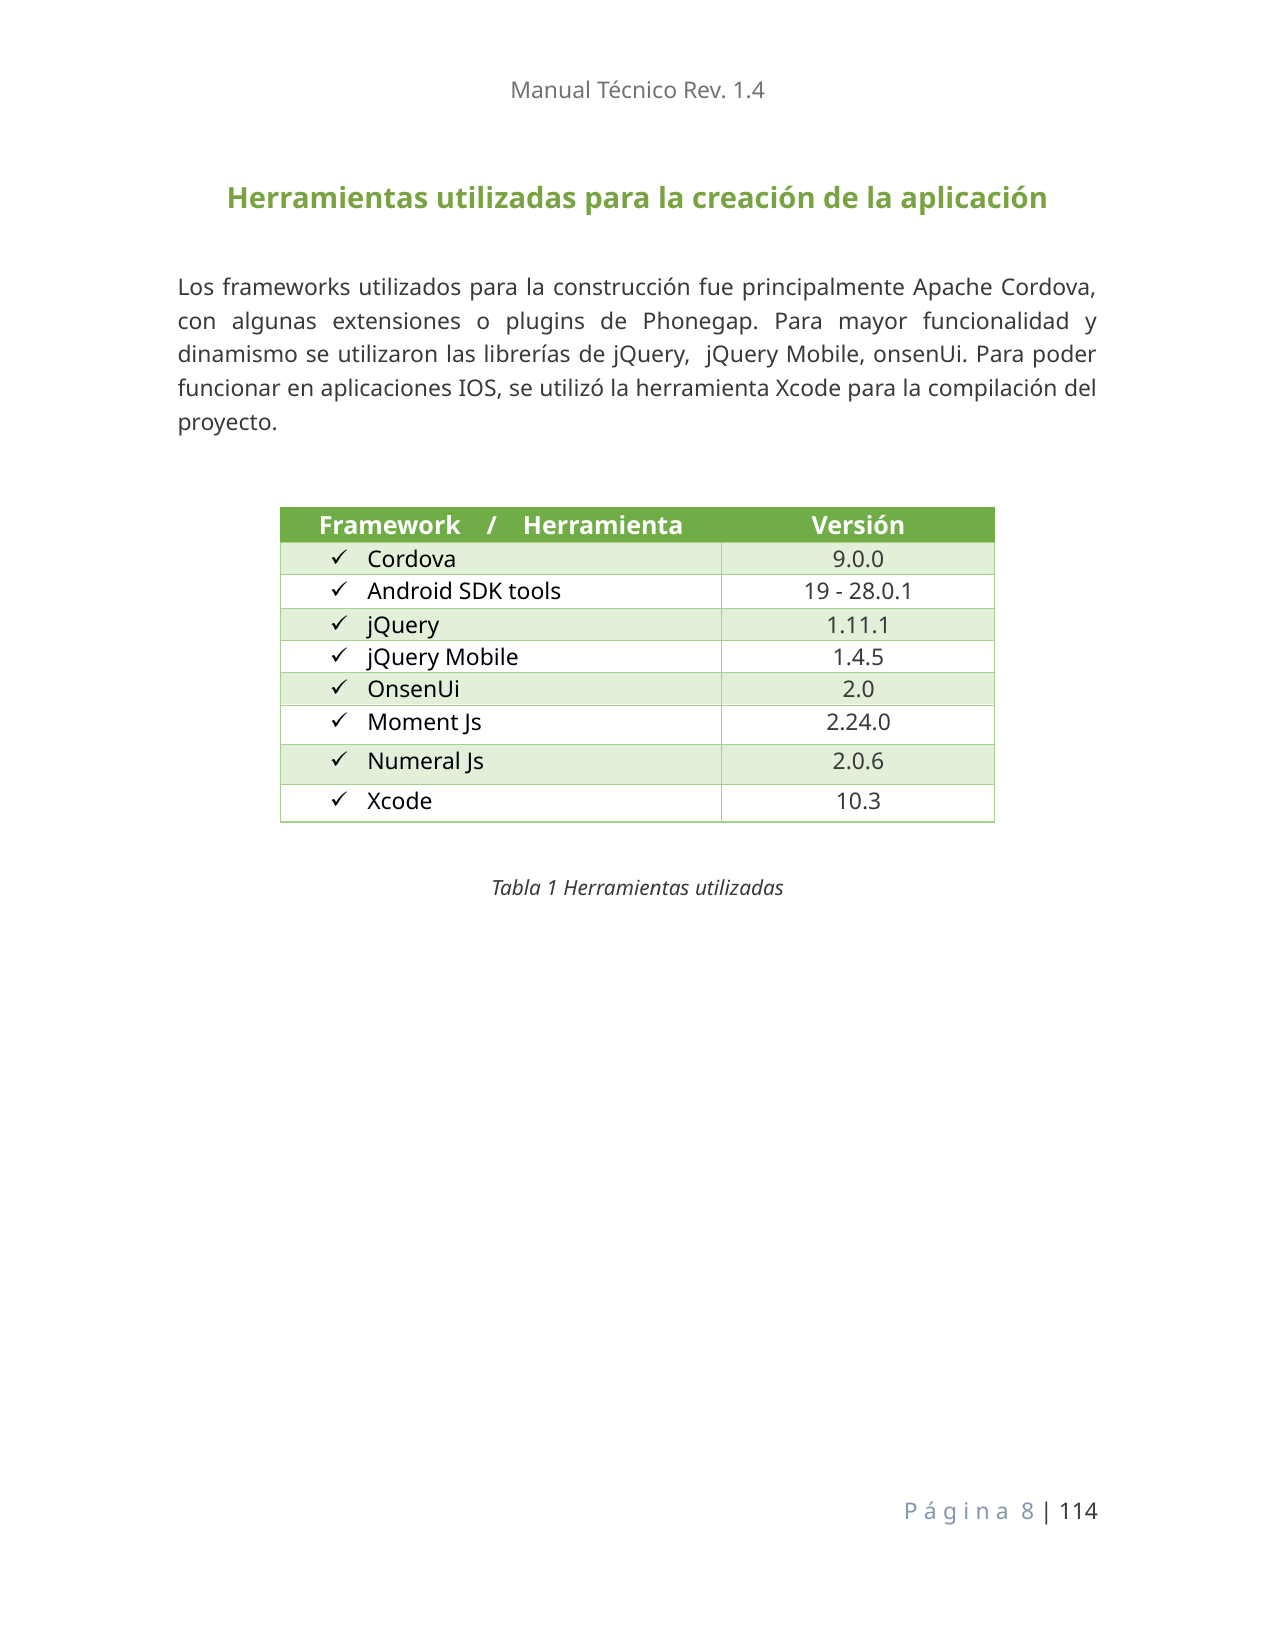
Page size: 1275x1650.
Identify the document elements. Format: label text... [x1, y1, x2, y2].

table_cell 9.0.0 [722, 543, 994, 574]
text Tabla 1 Herramientas utilizadas [177, 873, 1098, 901]
table_header Versión [722, 508, 994, 542]
table_cell Cordova [281, 543, 721, 574]
text Los frameworks utilizados para la construcción fue principalmente Apache Cordova, con algunas extensiones o plugins de Phonegap. Para mayor funcionalidad y dinamismo se utilizaron las librerías de jQuery, jQuery Mobile, onsenUi. Para poder funcionar en aplicaciones IOS, se utilizó la herramienta Xcode para la compilación del proyecto. [177, 271, 1098, 437]
table_cell Android SDK tools [281, 575, 721, 608]
subtitle Herramientas utilizadas para la creación de la aplicación [177, 178, 1098, 217]
table_cell 10.3 [722, 785, 994, 821]
table_header Framework / Herramienta [281, 508, 721, 542]
table_cell 2.0.6 [722, 745, 994, 784]
table_cell jQuery [281, 609, 721, 640]
table_cell Numeral Js [281, 745, 721, 784]
table_cell OnsenUi [281, 673, 721, 704]
table_cell 1.4.5 [722, 641, 994, 672]
table_cell 19 - 28.0.1 [722, 575, 994, 608]
table_cell 2.0 [722, 673, 994, 704]
table_cell jQuery Mobile [281, 641, 721, 672]
table_cell Moment Js [281, 706, 721, 744]
table_cell 1.11.1 [722, 609, 994, 640]
table_cell 2.24.0 [722, 706, 994, 744]
table_cell Xcode [281, 785, 721, 821]
